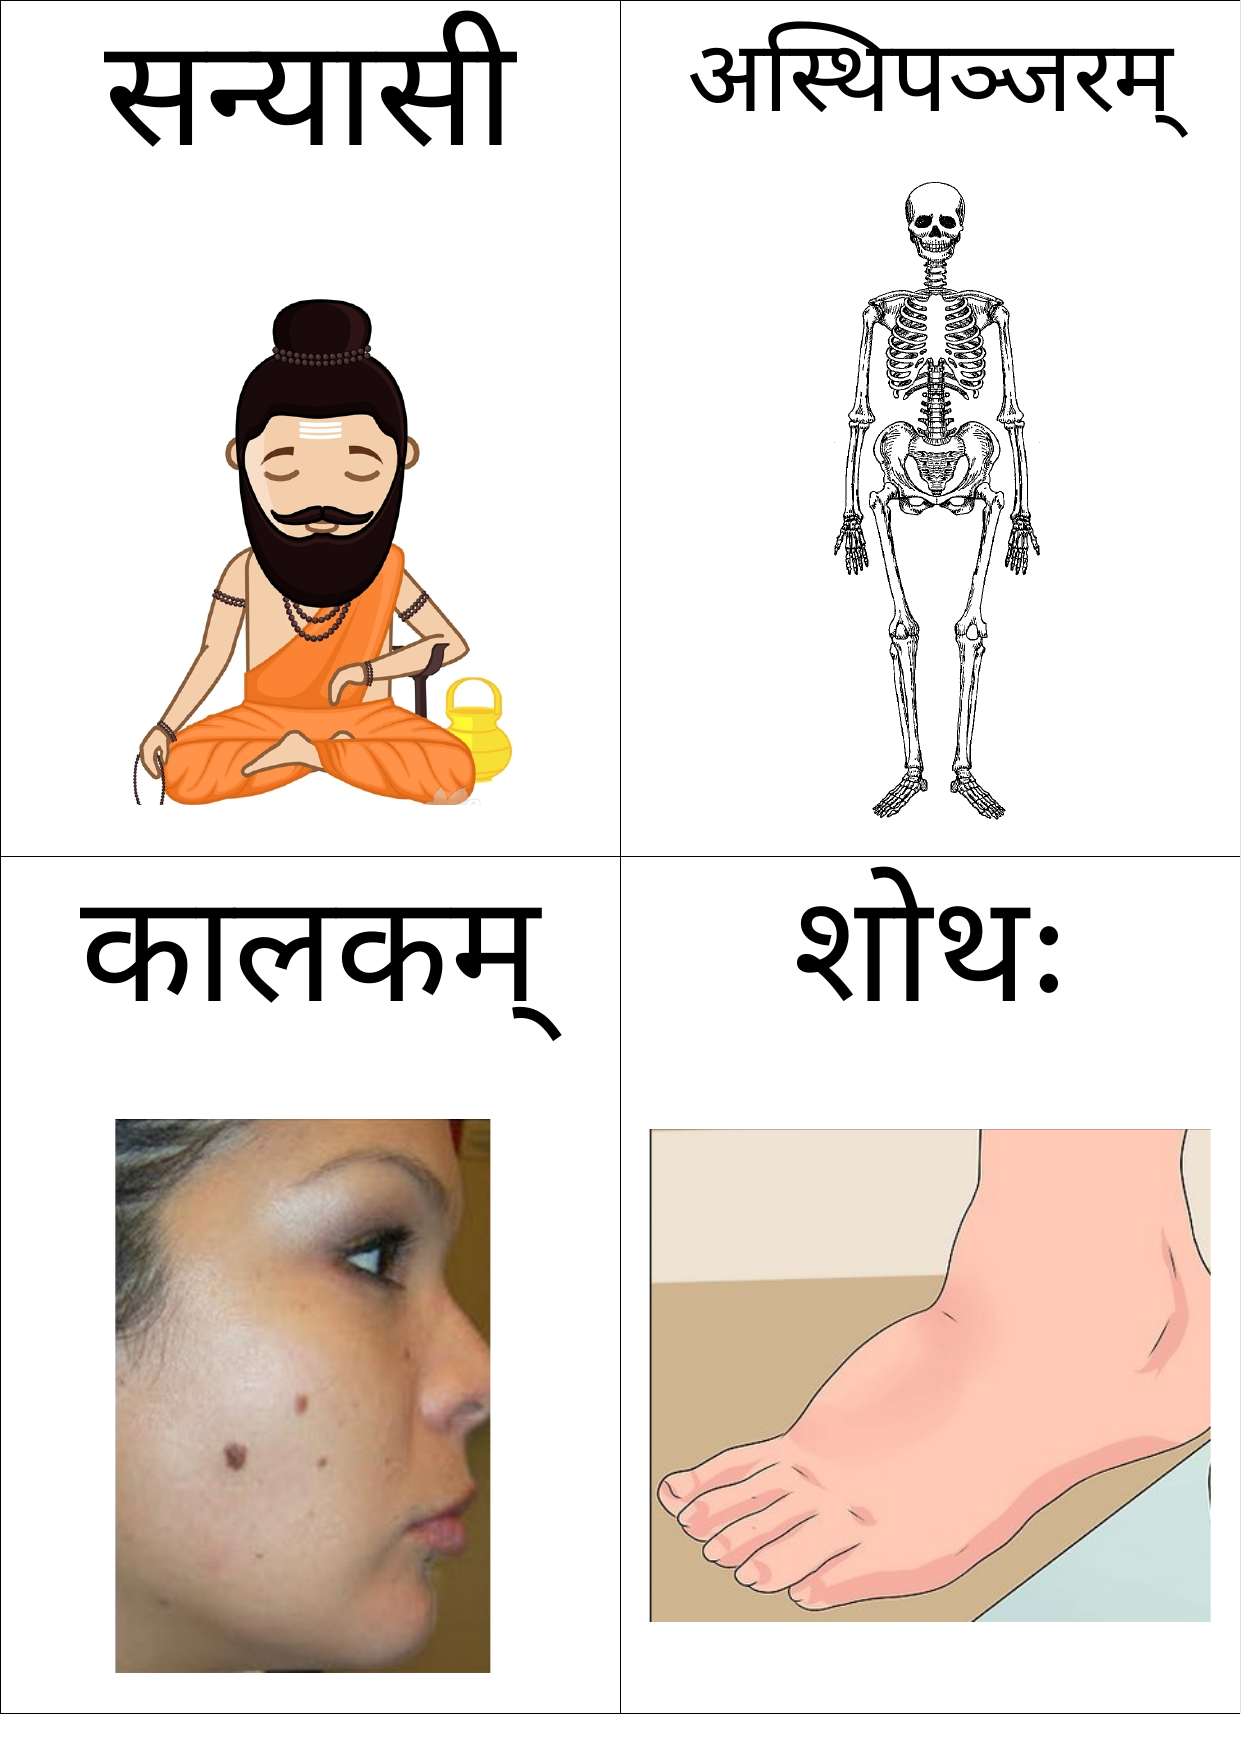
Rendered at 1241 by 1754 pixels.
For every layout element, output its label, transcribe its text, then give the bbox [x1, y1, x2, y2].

table_cell शोथः [621, 857, 1240, 1712]
table_cell सन्यासी [1, 1, 620, 856]
table_cell अस्थिपञ्जरम् [621, 1, 1240, 856]
picture [115, 1119, 491, 1673]
picture [820, 174, 1048, 831]
picture [649, 1129, 1211, 1622]
table_cell कालकम् [1, 857, 620, 1712]
picture [119, 291, 522, 805]
